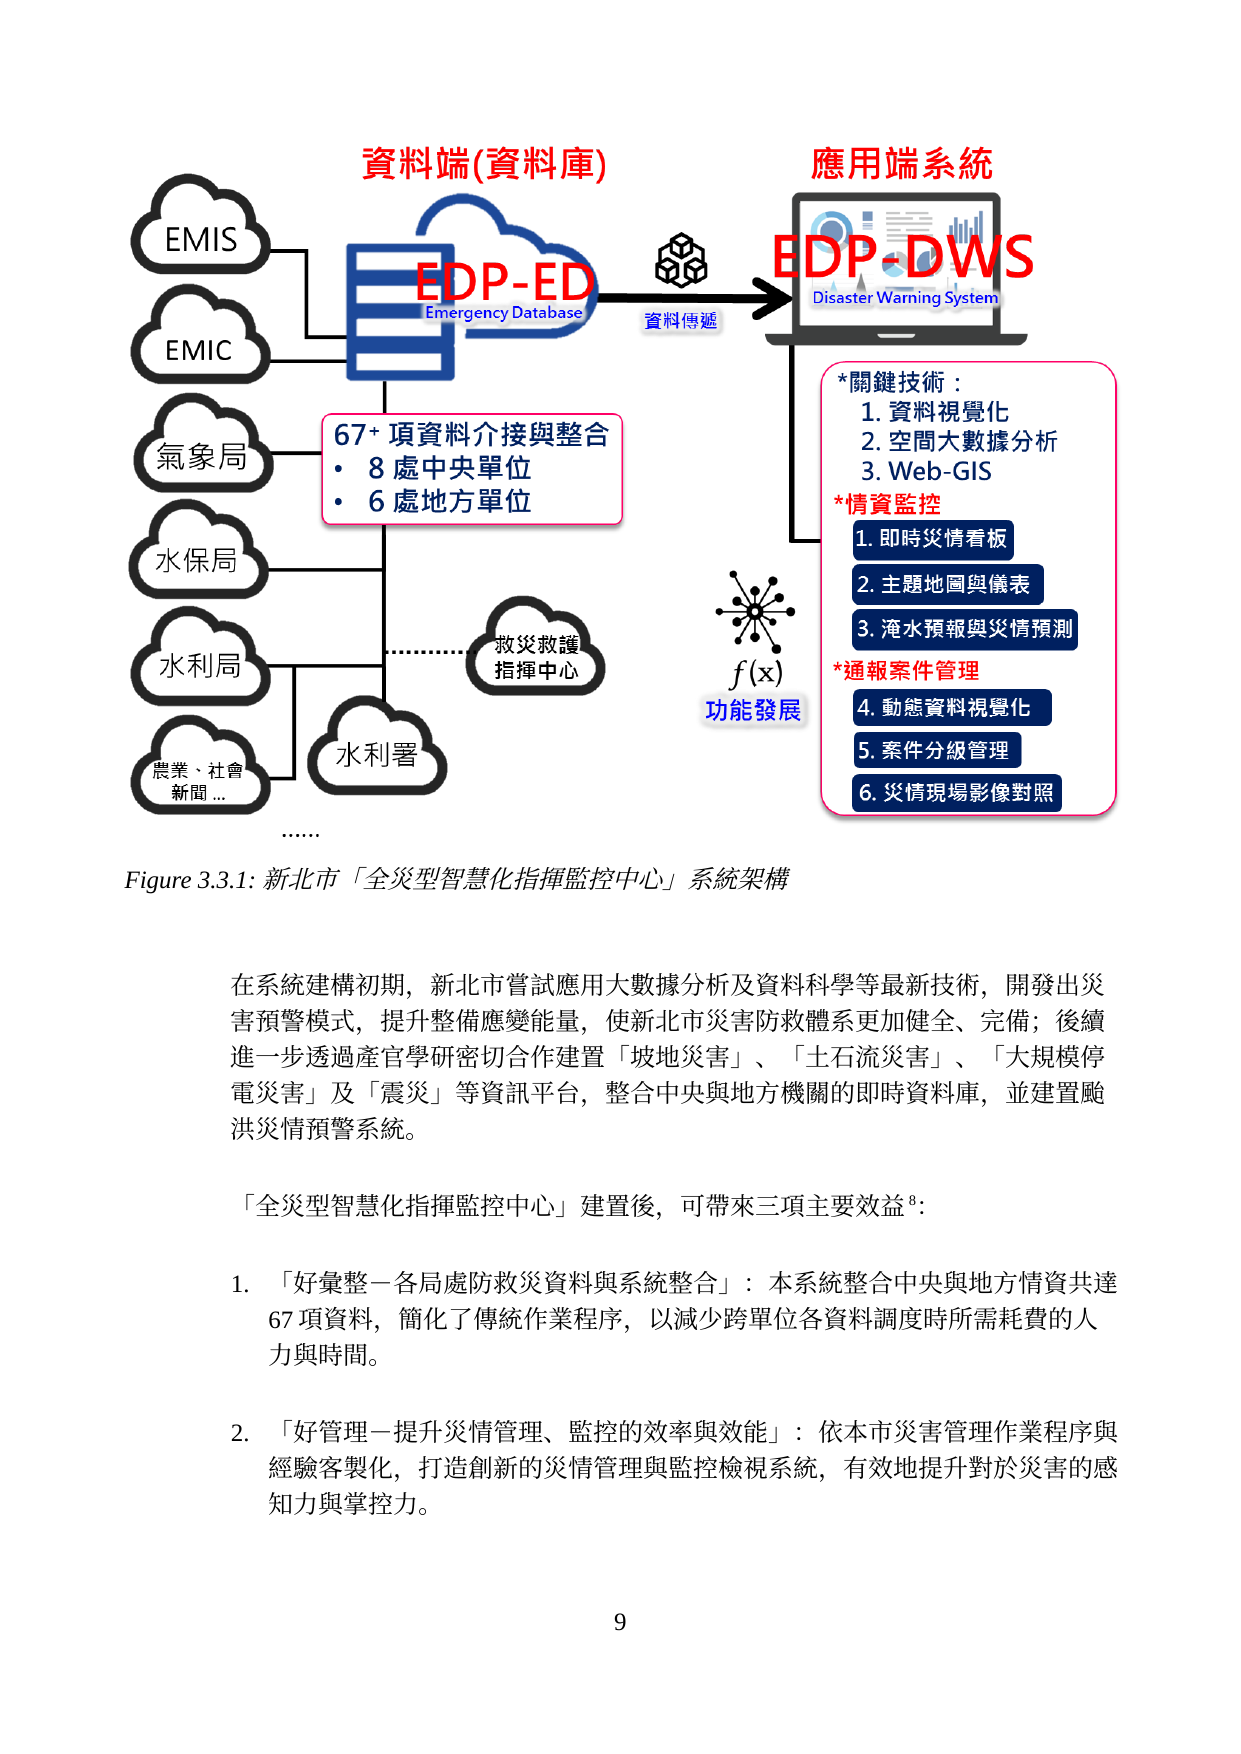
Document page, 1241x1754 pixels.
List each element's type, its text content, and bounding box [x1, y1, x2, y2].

list 在系統建構初期，新北市嘗試應用大數據分析及資料科學等最新技術，開發出災害預警模式，提升整備應變能量，使新北市災害防救體系更加健全、完備；後續進一步透過產官學研密切合作建置「坡地災害」、「土石流災害」、「大規模停電災害」及「震災」等資訊平台，整合中央與地方機關的即時資料庫，並建置颱洪災情預警系統。 [193, 966, 1122, 1174]
list 「好管理－提升災情管理、監控的效率與效能」：依本市災害管理作業程序與經驗客製化，打造創新的災情管理與監控檢視系統，有效地提升對於災害的感知力與掌控力。 [231, 1413, 1122, 1550]
list 「全災型智慧化指揮監控中心」建置後，可帶來三項主要效益8： [193, 1187, 1122, 1252]
list Figure 3.3.1: 新北市「全災型智慧化指揮監控中心」系統架構 [118, 860, 1122, 896]
list 「好彙整－各局處防救災資料與系統整合」：本系統整合中央與地方情資共達67項資料，簡化了傳統作業程序，以減少跨單位各資料調度時所需耗費的人力與時間。 [231, 1264, 1122, 1401]
picture [118, 130, 1123, 860]
